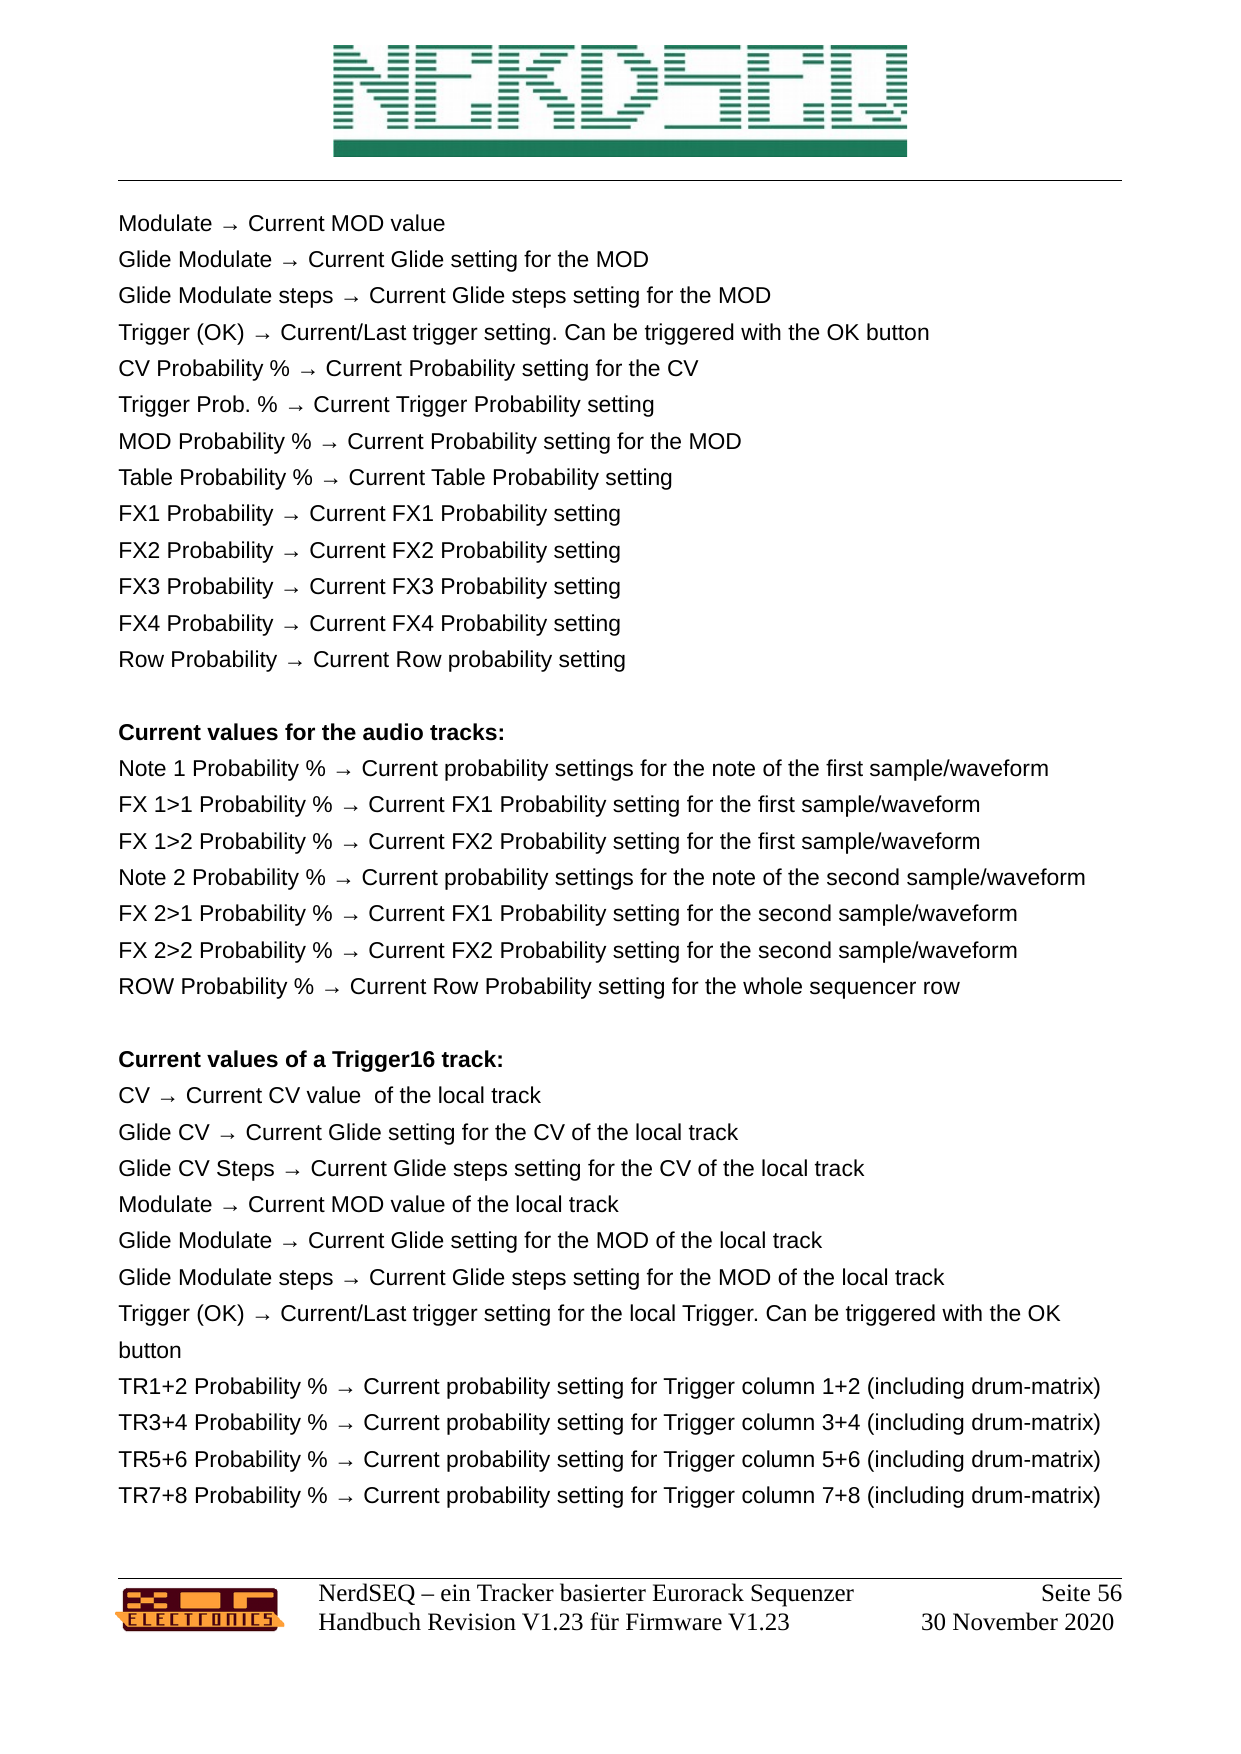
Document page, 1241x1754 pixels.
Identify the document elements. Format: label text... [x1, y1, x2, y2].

text FX3 Probability → Current FX3 Probability setting [118, 573, 1122, 599]
text TR3+4 Probability % → Current probability setting for Trigger column 3+4 (including drum-matrix) [118, 1409, 1122, 1436]
text FX1 Probability → Current FX1 Probability setting [118, 500, 1122, 527]
text Glide Modulate → Current Glide setting for the MOD of the local track [118, 1227, 1122, 1254]
text Trigger (OK) → Current/Last trigger setting for the local Trigger. Can be triggered with the OK button [118, 1300, 1122, 1363]
text Current values of a Trigger16 track: [118, 1046, 1122, 1072]
text FX 2>2 Probability % → Current FX2 Probability setting for the second sample/waveform [118, 937, 1122, 963]
text Glide Modulate → Current Glide setting for the MOD [118, 246, 1122, 272]
text TR5+6 Probability % → Current probability setting for Trigger column 5+6 (including drum-matrix) [118, 1446, 1122, 1472]
text Glide CV Steps → Current Glide steps setting for the CV of the local track [118, 1155, 1122, 1181]
text Current values for the audio tracks: [118, 718, 1122, 745]
text FX2 Probability → Current FX2 Probability setting [118, 537, 1122, 563]
picture [333, 45, 908, 157]
text CV → Current CV value of the local track [118, 1082, 1122, 1108]
text CV Probability % → Current Probability setting for the CV [118, 355, 1122, 381]
text FX 1>2 Probability % → Current FX2 Probability setting for the first sample/waveform [118, 828, 1122, 854]
text Glide Modulate steps → Current Glide steps setting for the MOD [118, 282, 1122, 309]
text FX 1>1 Probability % → Current FX1 Probability setting for the first sample/waveform [118, 791, 1122, 818]
text Glide Modulate steps → Current Glide steps setting for the MOD of the local track [118, 1264, 1122, 1290]
text MOD Probability % → Current Probability setting for the MOD [118, 428, 1122, 454]
text Trigger Prob. % → Current Trigger Probability setting [118, 391, 1122, 418]
text Note 1 Probability % → Current probability settings for the note of the first sample/waveform [118, 755, 1122, 781]
text TR1+2 Probability % → Current probability setting for Trigger column 1+2 (including drum-matrix) [118, 1373, 1122, 1399]
text TR7+8 Probability % → Current probability setting for Trigger column 7+8 (including drum-matrix) [118, 1482, 1122, 1508]
text FX 2>1 Probability % → Current FX1 Probability setting for the second sample/waveform [118, 900, 1122, 927]
text FX4 Probability → Current FX4 Probability setting [118, 609, 1122, 636]
text Trigger (OK) → Current/Last trigger setting. Can be triggered with the OK button [118, 319, 1122, 345]
text Row Probability → Current Row probability setting [118, 646, 1122, 672]
text Modulate → Current MOD value of the local track [118, 1191, 1122, 1217]
text Glide CV → Current Glide setting for the CV of the local track [118, 1118, 1122, 1145]
text Modulate → Current MOD value [118, 209, 1122, 236]
text Note 2 Probability % → Current probability settings for the note of the second sample/waveform [118, 864, 1122, 890]
picture [115, 1584, 285, 1634]
text ROW Probability % → Current Row Probability setting for the whole sequencer row [118, 973, 1122, 999]
text Table Probability % → Current Table Probability setting [118, 464, 1122, 490]
